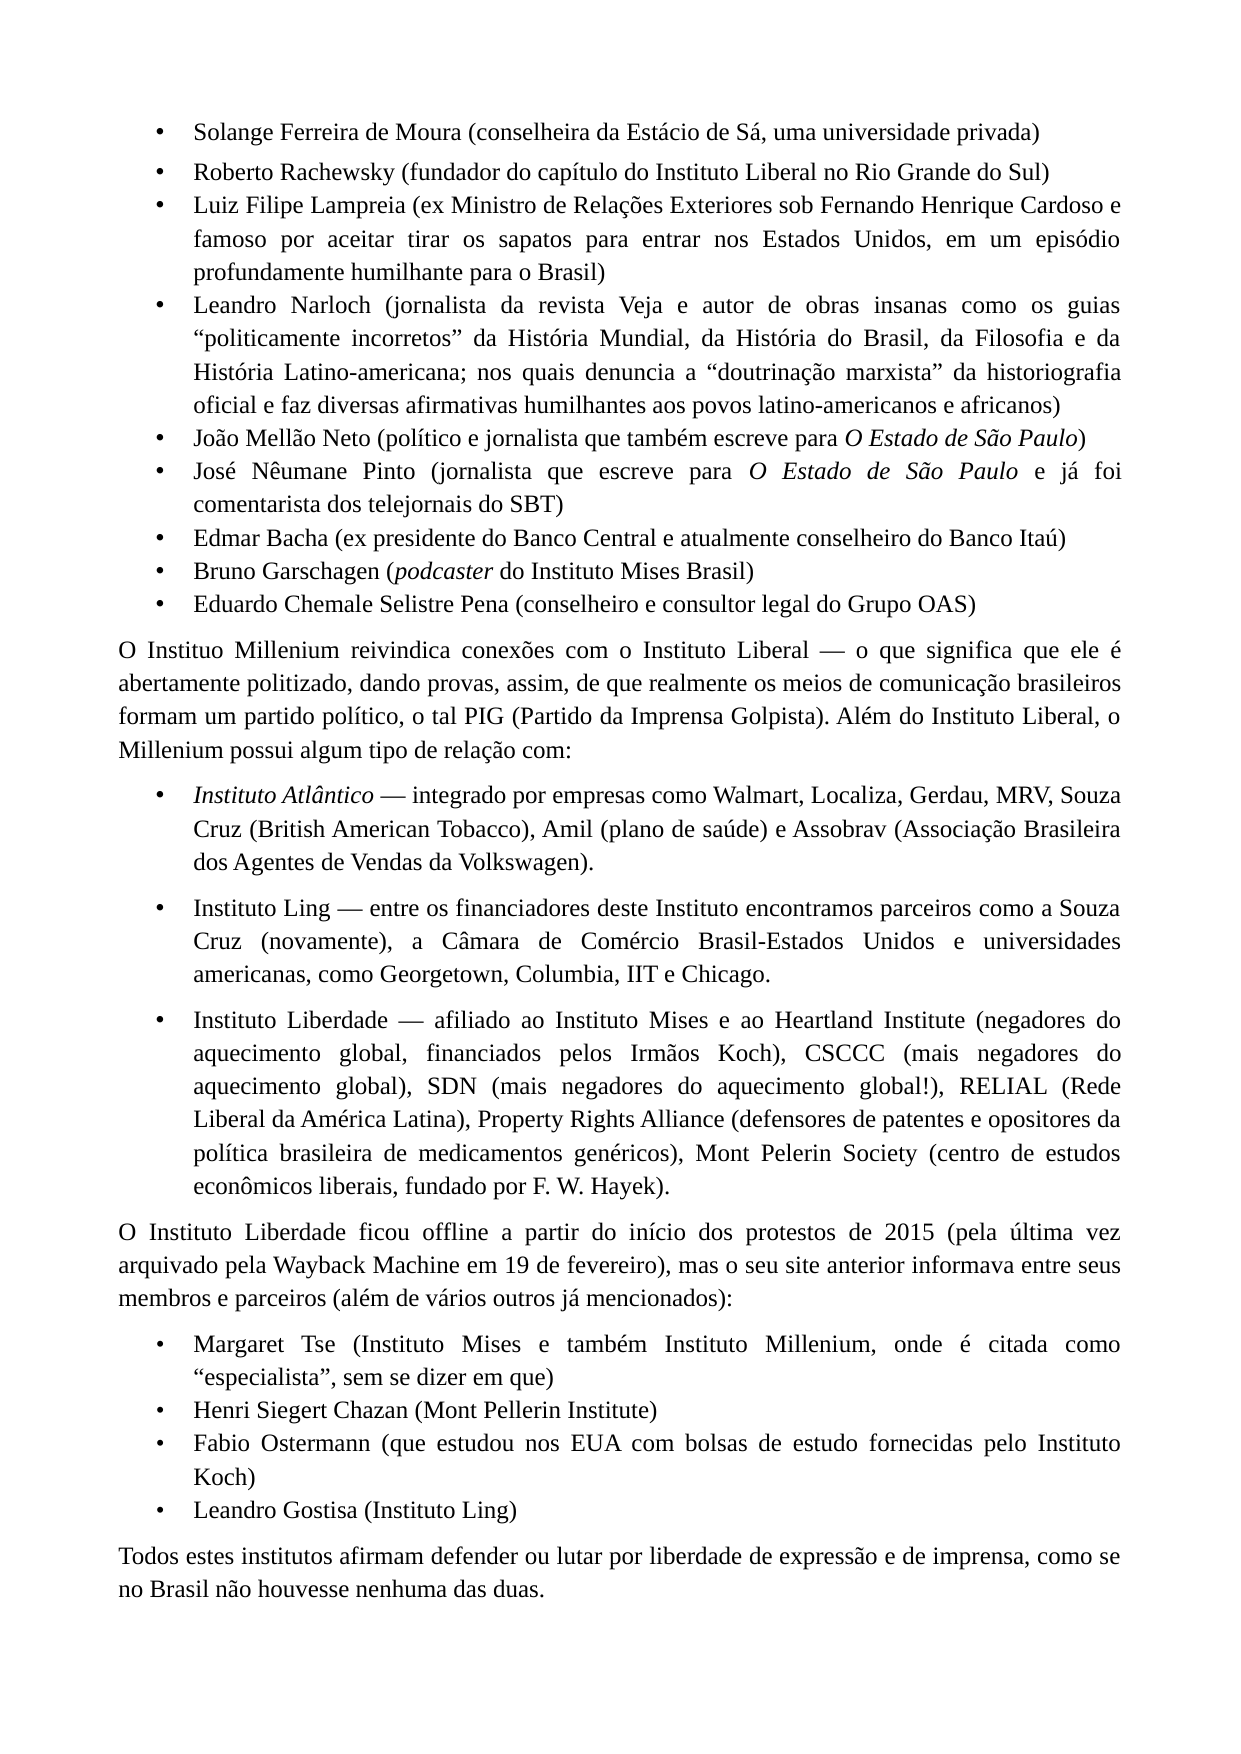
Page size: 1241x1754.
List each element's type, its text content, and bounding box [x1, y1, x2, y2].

list Leandro Narloch (jornalista da revista Veja e autor de obras insanas como os guias “politicamente incorretos” da História Mundial, da História do Brasil, da Filosofia e da História Latino-americana; nos quais denuncia a “doutrinação marxista” da historiografia oficial e faz diversas afirmativas humilhantes aos povos latino-americanos e africanos) [156, 291, 1122, 419]
list Eduardo Chemale Selistre Pena (conselheiro e consultor legal do Grupo OAS) [156, 590, 1122, 618]
text O Instituto Liberdade ficou offline a partir do início dos protestos de 2015 (pela última vez arquivado pela Wayback Machine em 19 de fevereiro), mas o seu site anterior informava entre seus membros e parceiros (além de vários outros já mencionados): [118, 1218, 1122, 1312]
list Solange Ferreira de Moura (conselheira da Estácio de Sá, uma universidade privada) [156, 118, 1122, 146]
list Leandro Gostisa (Instituto Ling) [156, 1496, 1122, 1524]
list Instituto Atlântico — integrado por empresas como Walmart, Localiza, Gerdau, MRV, Souza Cruz (British American Tobacco), Amil (plano de saúde) e Assobrav (Associação Brasileira dos Agentes de Vendas da Volkswagen). [156, 781, 1122, 876]
list Roberto Rachewsky (fundador do capítulo do Instituto Liberal no Rio Grande do Sul) [156, 158, 1122, 186]
list Fabio Ostermann (que estudou nos EUA com bolsas de estudo fornecidas pelo Instituto Koch) [156, 1429, 1122, 1491]
list Instituto Ling — entre os financiadores deste Instituto encontramos parceiros como a Souza Cruz (novamente), a Câmara de Comércio Brasil-Estados Unidos e universidades americanas, como Georgetown, Columbia, IIT e Chicago. [156, 894, 1122, 988]
list Bruno Garschagen (podcaster do Instituto Mises Brasil) [156, 557, 1122, 585]
list Luiz Filipe Lampreia (ex Ministro de Relações Exteriores sob Fernando Henrique Cardoso e famoso por aceitar tirar os sapatos para entrar nos Estados Unidos, em um episódio profundamente humilhante para o Brasil) [156, 192, 1122, 286]
list Edmar Bacha (ex presidente do Banco Central e atualmente conselheiro do Banco Itaú) [156, 524, 1122, 552]
text Todos estes institutos afirmam defender ou lutar por liberdade de expressão e de imprensa, como se no Brasil não houvesse nenhuma das duas. [118, 1542, 1122, 1603]
list João Mellão Neto (político e jornalista que também escreve para O Estado de São Paulo) [156, 424, 1122, 452]
text O Instituo Millenium reivindica conexões com o Instituto Liberal — o que significa que ele é abertamente politizado, dando provas, assim, de que realmente os meios de comunicação brasileiros formam um partido político, o tal PIG (Partido da Imprensa Golpista). Além do Instituto Liberal, o Millenium possui algum tipo de relação com: [118, 636, 1122, 763]
list Henri Siegert Chazan (Mont Pellerin Institute) [156, 1396, 1122, 1424]
list Instituto Liberdade — afiliado ao Instituto Mises e ao Heartland Institute (negadores do aquecimento global, financiados pelos Irmãos Koch), CSCCC (mais negadores do aquecimento global), SDN (mais negadores do aquecimento global!), RELIAL (Rede Liberal da América Latina), Property Rights Alliance (defensores de patentes e opositores da política brasileira de medicamentos genéricos), Mont Pelerin Society (centro de estudos econômicos liberais, fundado por F. W. Hayek). [156, 1006, 1122, 1200]
list José Nêumane Pinto (jornalista que escreve para O Estado de São Paulo e já foi comentarista dos telejornais do SBT) [156, 457, 1122, 518]
list Margaret Tse (Instituto Mises e também Instituto Millenium, onde é citada como “especialista”, sem se dizer em que) [156, 1330, 1122, 1391]
